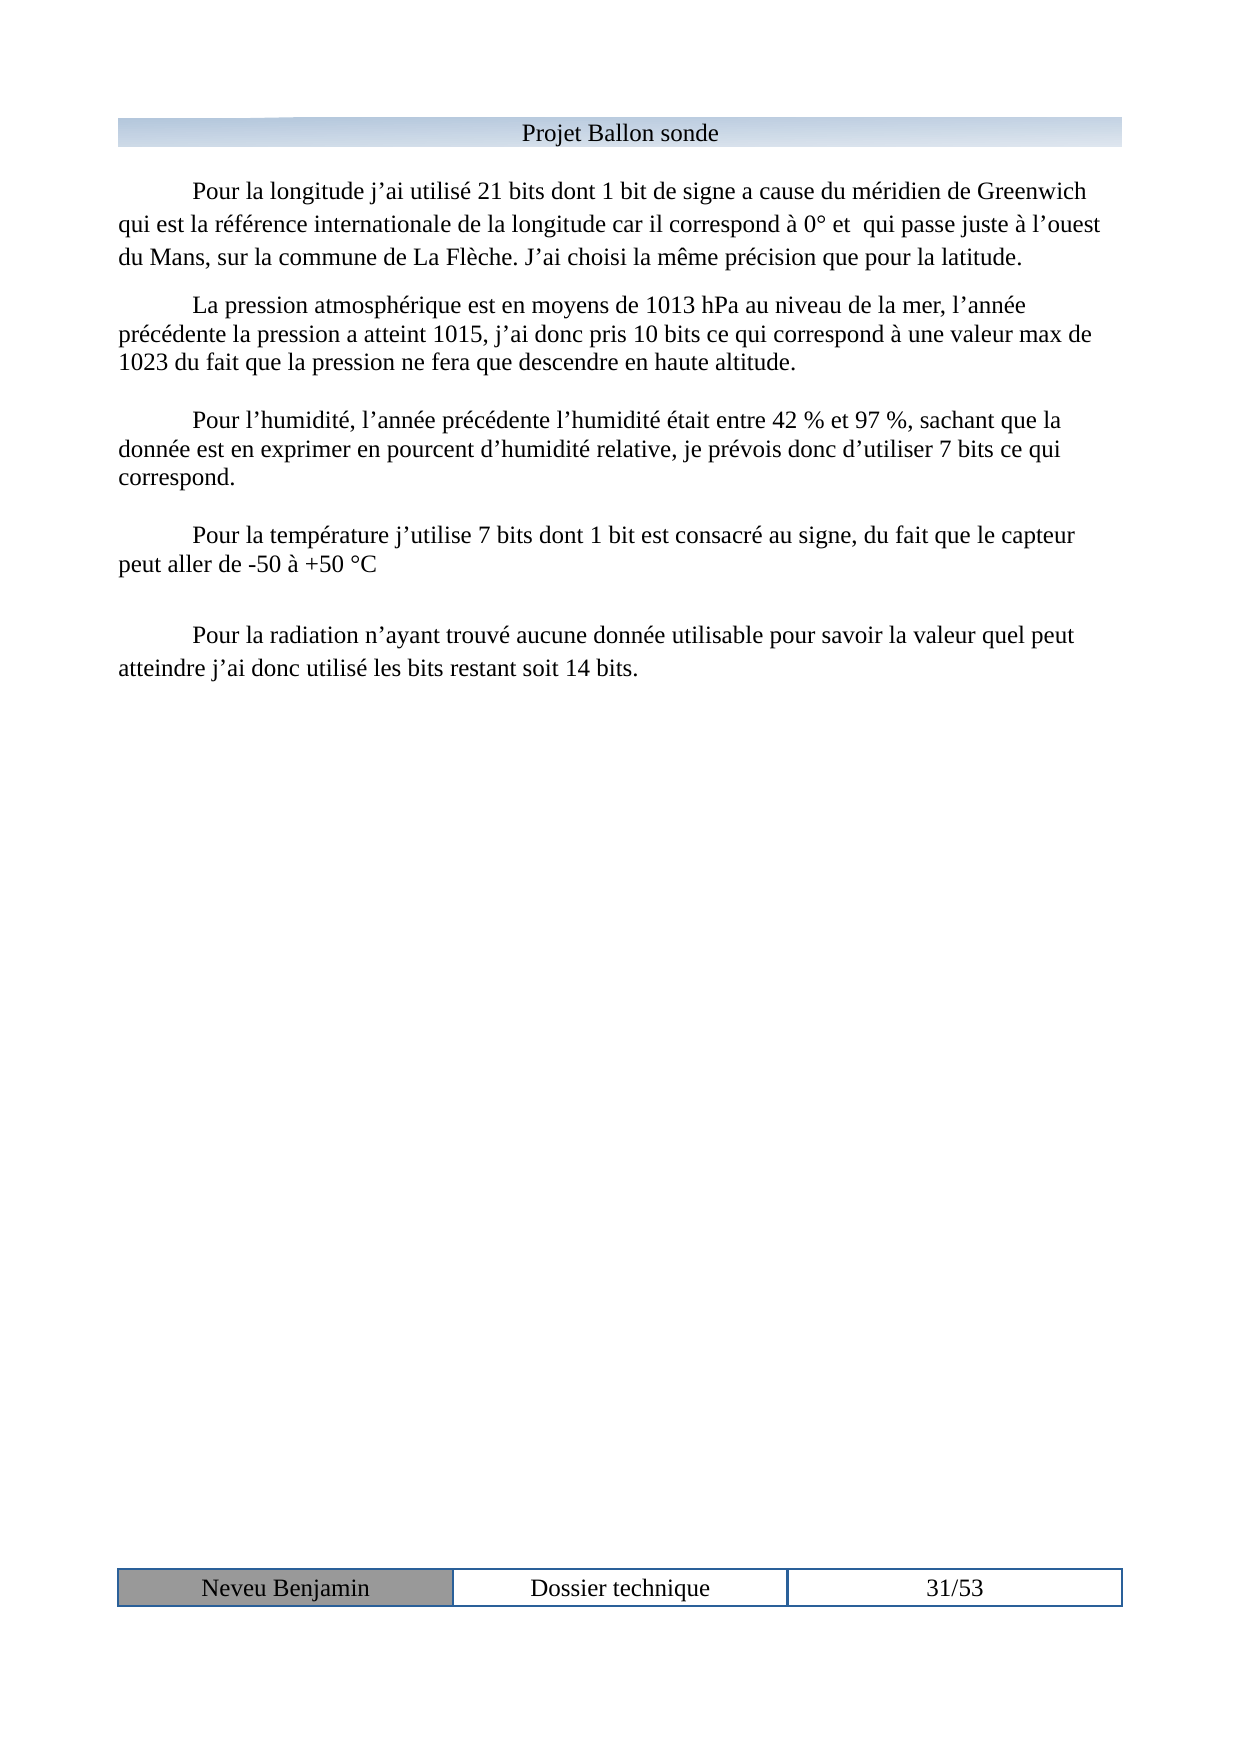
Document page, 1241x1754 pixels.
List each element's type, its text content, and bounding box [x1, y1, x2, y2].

text La pression atmosphérique est en moyens de 1013 hPa au niveau de la mer, l’année précédente la pression a atteint 1015, j’ai donc pris 10 bits ce qui correspond à une valeur max de 1023 du fait que la pression ne fera que descendre en haute altitude. [118, 290, 1122, 376]
text Pour la radiation n’ayant trouvé aucune donnée utilisable pour savoir la valeur quel peut atteindre j’ai donc utilisé les bits restant soit 14 bits. [118, 620, 1122, 682]
text Pour la longitude j’ai utilisé 21 bits dont 1 bit de signe a cause du méridien de Greenwich qui est la référence internationale de la longitude car il correspond à 0° et qui passe juste à l’ouest du Mans, sur la commune de La Flèche. J’ai choisi la même précision que pour la latitude. [118, 176, 1122, 271]
text Pour la température j’utilise 7 bits dont 1 bit est consacré au signe, du fait que le capteur peut aller de -50 à +50 °C [118, 520, 1122, 577]
text Pour l’humidité, l’année précédente l’humidité était entre 42 % et 97 %, sachant que la donnée est en exprimer en pourcent d’humidité relative, je prévois donc d’utiliser 7 bits ce qui correspond. [118, 405, 1122, 491]
